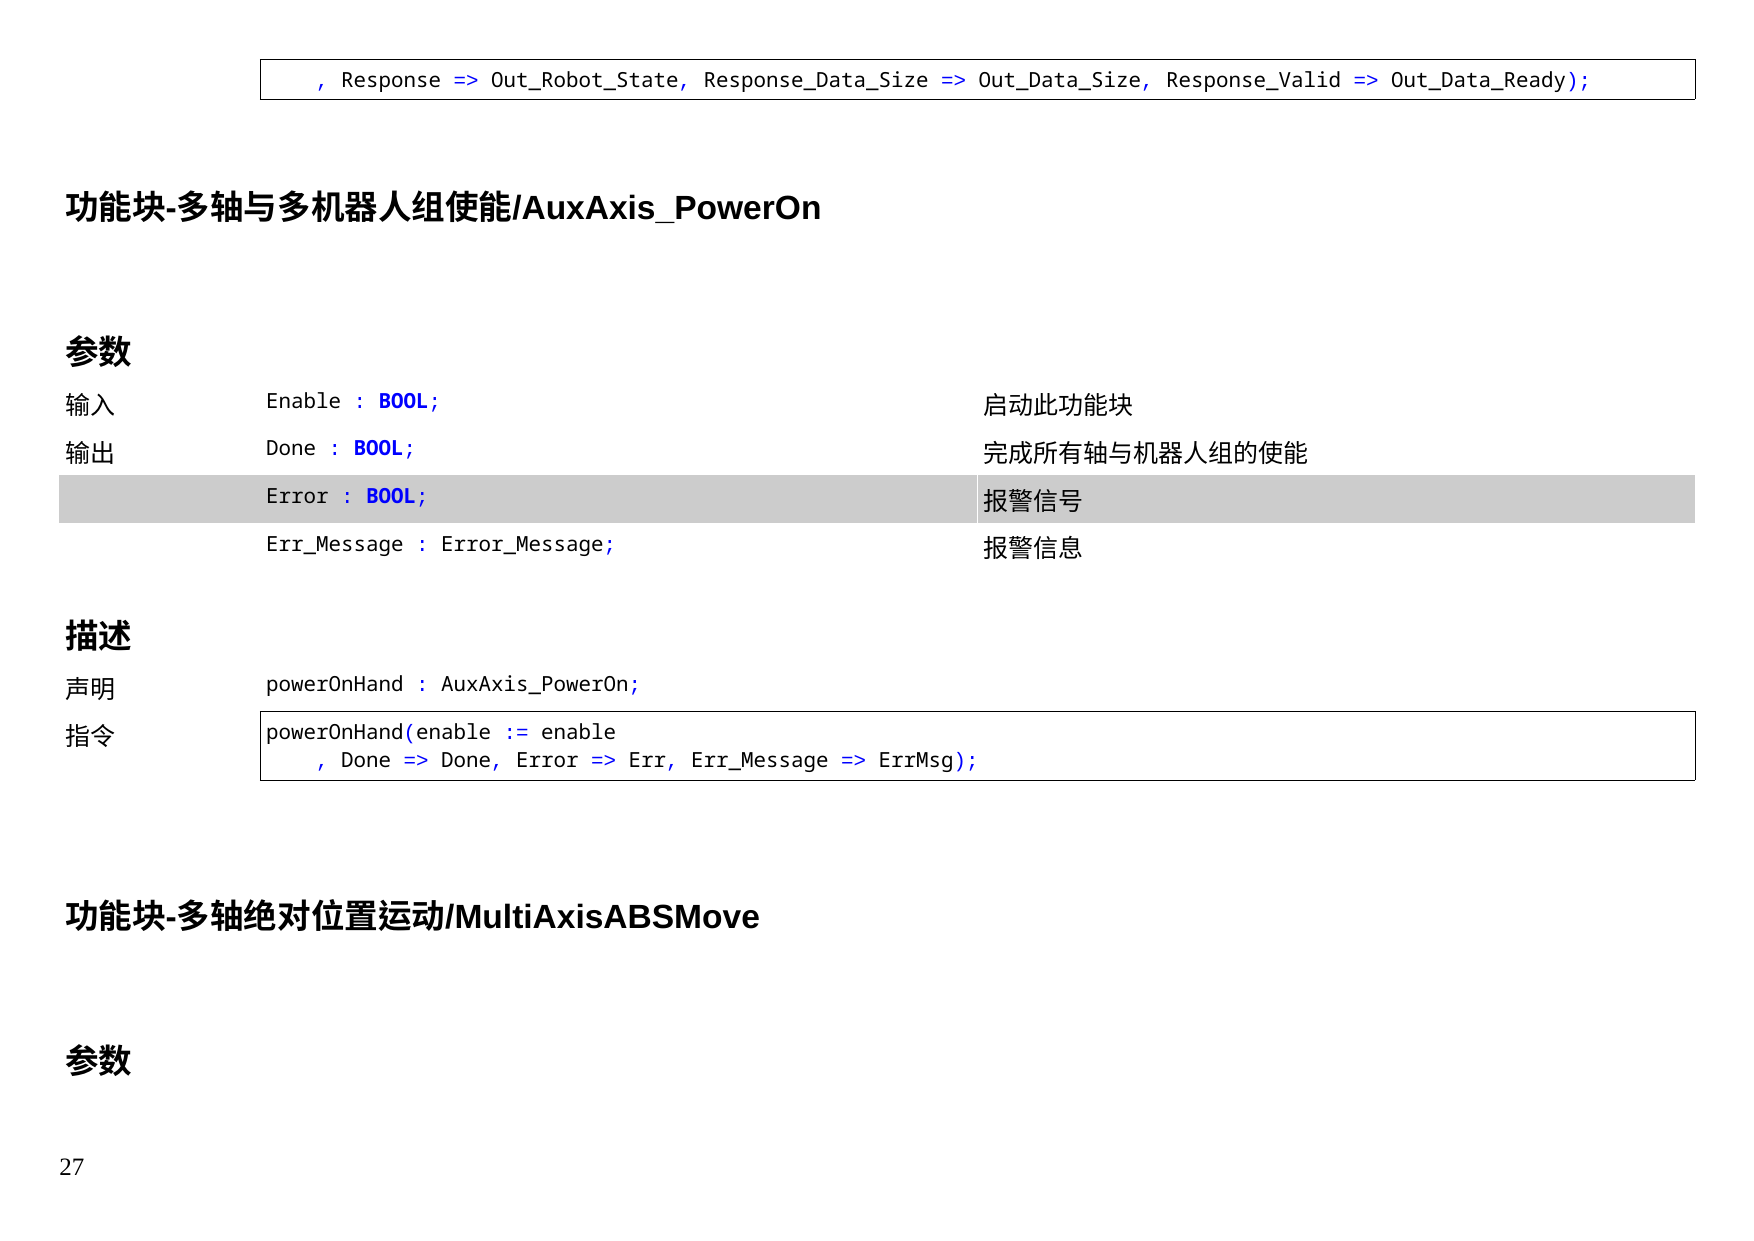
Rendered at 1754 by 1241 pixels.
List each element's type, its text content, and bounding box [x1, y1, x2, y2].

table_cell Enable : BOOL; [260, 380, 977, 428]
table_cell [59, 59, 260, 99]
table_cell Error : BOOL; [260, 475, 977, 523]
table_cell 启动此功能块 [978, 380, 1695, 428]
table_cell 指令 [59, 711, 260, 780]
table_cell Err_Message : Error_Message; [260, 523, 977, 571]
table_cell powerOnHand(enable := enable , Done => Done, Error => Err, Err_Message => ErrMsg); [261, 712, 1695, 780]
table_cell [59, 475, 260, 523]
table_header 功能块-多轴与多机器人组使能/AuxAxis_PowerOn [59, 157, 1695, 247]
table_cell 报警信号 [978, 475, 1695, 523]
table_cell , Response => Out_Robot_State, Response_Data_Size => Out_Data_Size, Response_Valid => Out_Data_Ready); [261, 60, 1695, 99]
table_cell 报警信息 [978, 523, 1695, 571]
table_cell 输入 [59, 380, 260, 428]
table_cell powerOnHand : AuxAxis_PowerOn; [260, 663, 1695, 711]
table_cell [59, 957, 1695, 997]
table_cell [59, 523, 260, 571]
table_header 功能块-多轴绝对位置运动/MultiAxisABSMove [59, 866, 1695, 957]
table_cell 输出 [59, 428, 260, 475]
table_cell 描述 [59, 571, 1695, 663]
table_cell 参数 [59, 997, 1695, 1089]
table_cell Done : BOOL; [260, 428, 977, 475]
table_cell 声明 [59, 663, 260, 711]
table_cell 参数 [59, 288, 1695, 380]
table_cell [59, 247, 1695, 287]
table_cell 完成所有轴与机器人组的使能 [978, 428, 1695, 475]
